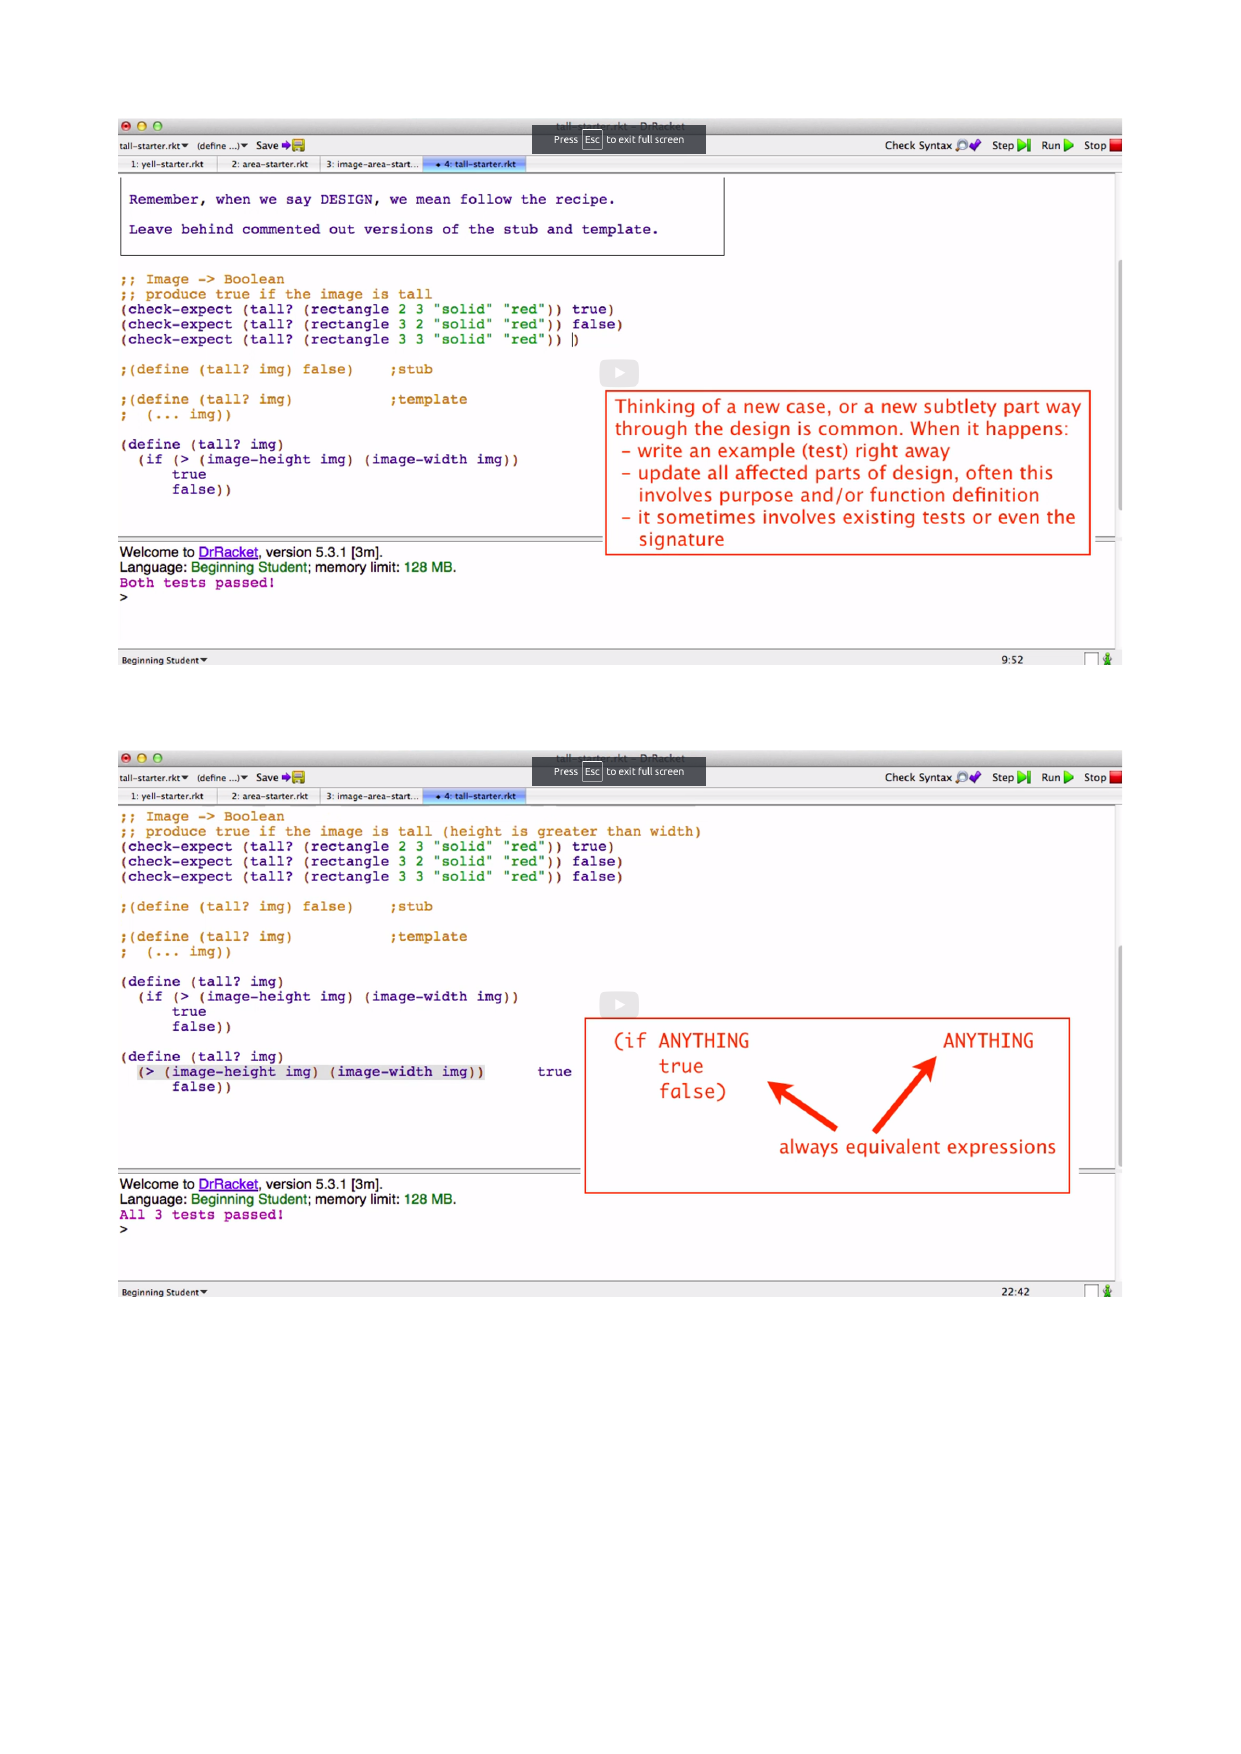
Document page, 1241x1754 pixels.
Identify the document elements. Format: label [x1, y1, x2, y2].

picture [118, 118, 1123, 665]
picture [118, 750, 1123, 1297]
